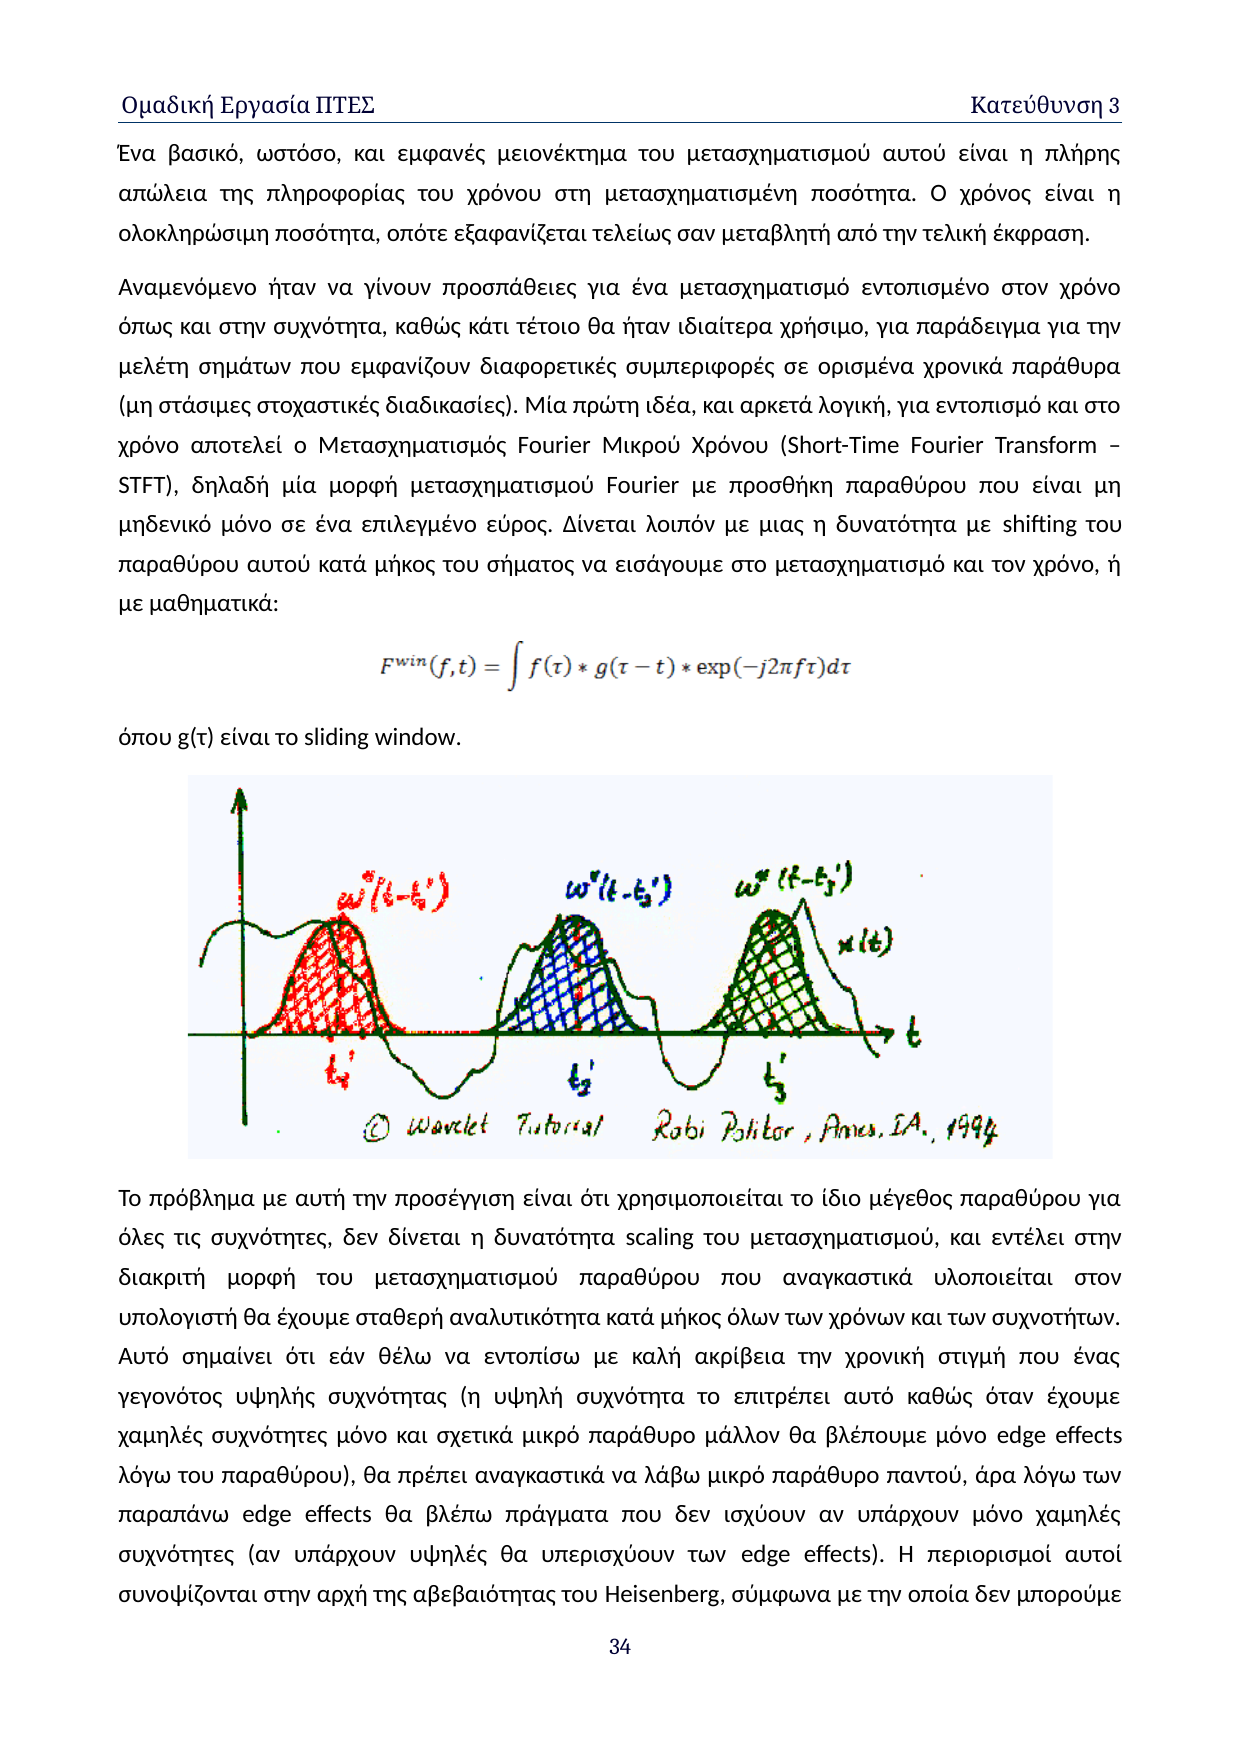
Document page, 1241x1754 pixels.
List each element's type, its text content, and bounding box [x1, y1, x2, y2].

picture [187, 775, 1053, 1159]
text Ένα βασικό, ωστόσο, και εμφανές μειονέκτημα του μετασχηματισμού αυτού είναι η πλήρης απώλεια της πληροφορίας του χρόνου στη μετασχηματισμένη ποσότητα. Ο χρόνος είναι η ολοκληρώσιμη ποσότητα, οπότε εξαφανίζεται τελείως σαν μεταβλητή από την τελική έκφραση. [118, 137, 1122, 247]
text Το πρόβλημα με αυτή την προσέγγιση είναι ότι χρησιμοποιείται το ίδιο μέγεθος παραθύρου για όλες τις συχνότητες, δεν δίνεται η δυνατότητα scaling του μετασχηματισμού, και εντέλει στην διακριτή μορφή του μετασχηματισμού παραθύρου που αναγκαστικά υλοποιείται στον υπολογιστή θα έχουμε σταθερή αναλυτικότητα κατά μήκος όλων των χρόνων και των συχνοτήτων. Αυτό σημαίνει ότι εάν θέλω να εντοπίσω με καλή ακρίβεια την χρονική στιγμή που ένας γεγονότος υψηλής συχνότητας (η υψηλή συχνότητα το επιτρέπει αυτό καθώς όταν έχουμε χαμηλές συχνότητες μόνο και σχετικά μικρό παράθυρο μάλλον θα βλέπουμε μόνο edge effects λόγω του παραθύρου), θα πρέπει αναγκαστικά να λάβω μικρό παράθυρο παντού, άρα λόγω των παραπάνω edge effects θα βλέπω πράγματα που δεν ισχύουν αν υπάρχουν μόνο χαμηλές συχνότητες (αν υπάρχουν υψηλές θα υπερισχύουν των edge effects). Η περιορισμοί αυτοί συνοψίζονται στην αρχή της αβεβαιότητας του Heisenberg, σύμφωνα με την οποία δεν μπορούμε [118, 1182, 1122, 1608]
picture [380, 641, 860, 698]
text Αναμενόμενο ήταν να γίνουν προσπάθειες για ένα μετασχηματισμό εντοπισμένο στον χρόνο όπως και στην συχνότητα, καθώς κάτι τέτοιο θα ήταν ιδιαίτερα χρήσιμο, για παράδειγμα για την μελέτη σημάτων που εμφανίζουν διαφορετικές συμπεριφορές σε ορισμένα χρονικά παράθυρα (μη στάσιμες στοχαστικές διαδικασίες). Μία πρώτη ιδέα, και αρκετά λογική, για εντοπισμό και στο χρόνο αποτελεί ο Μετασχηματισμός Fourier Μικρού Χρόνου (Short-Time Fourier Transform – STFT), δηλαδή μία μορφή μετασχηματισμού Fourier με προσθήκη παραθύρου που είναι μη μηδενικό μόνο σε ένα επιλεγμένο εύρος. Δίνεται λοιπόν με μιας η δυνατότητα με shifting του παραθύρου αυτού κατά μήκος του σήματος να εισάγουμε στο μετασχηματισμό και τον χρόνο, ή με μαθηματικά: [118, 271, 1122, 618]
text όπου g(τ) είναι το sliding window. [118, 722, 1122, 752]
